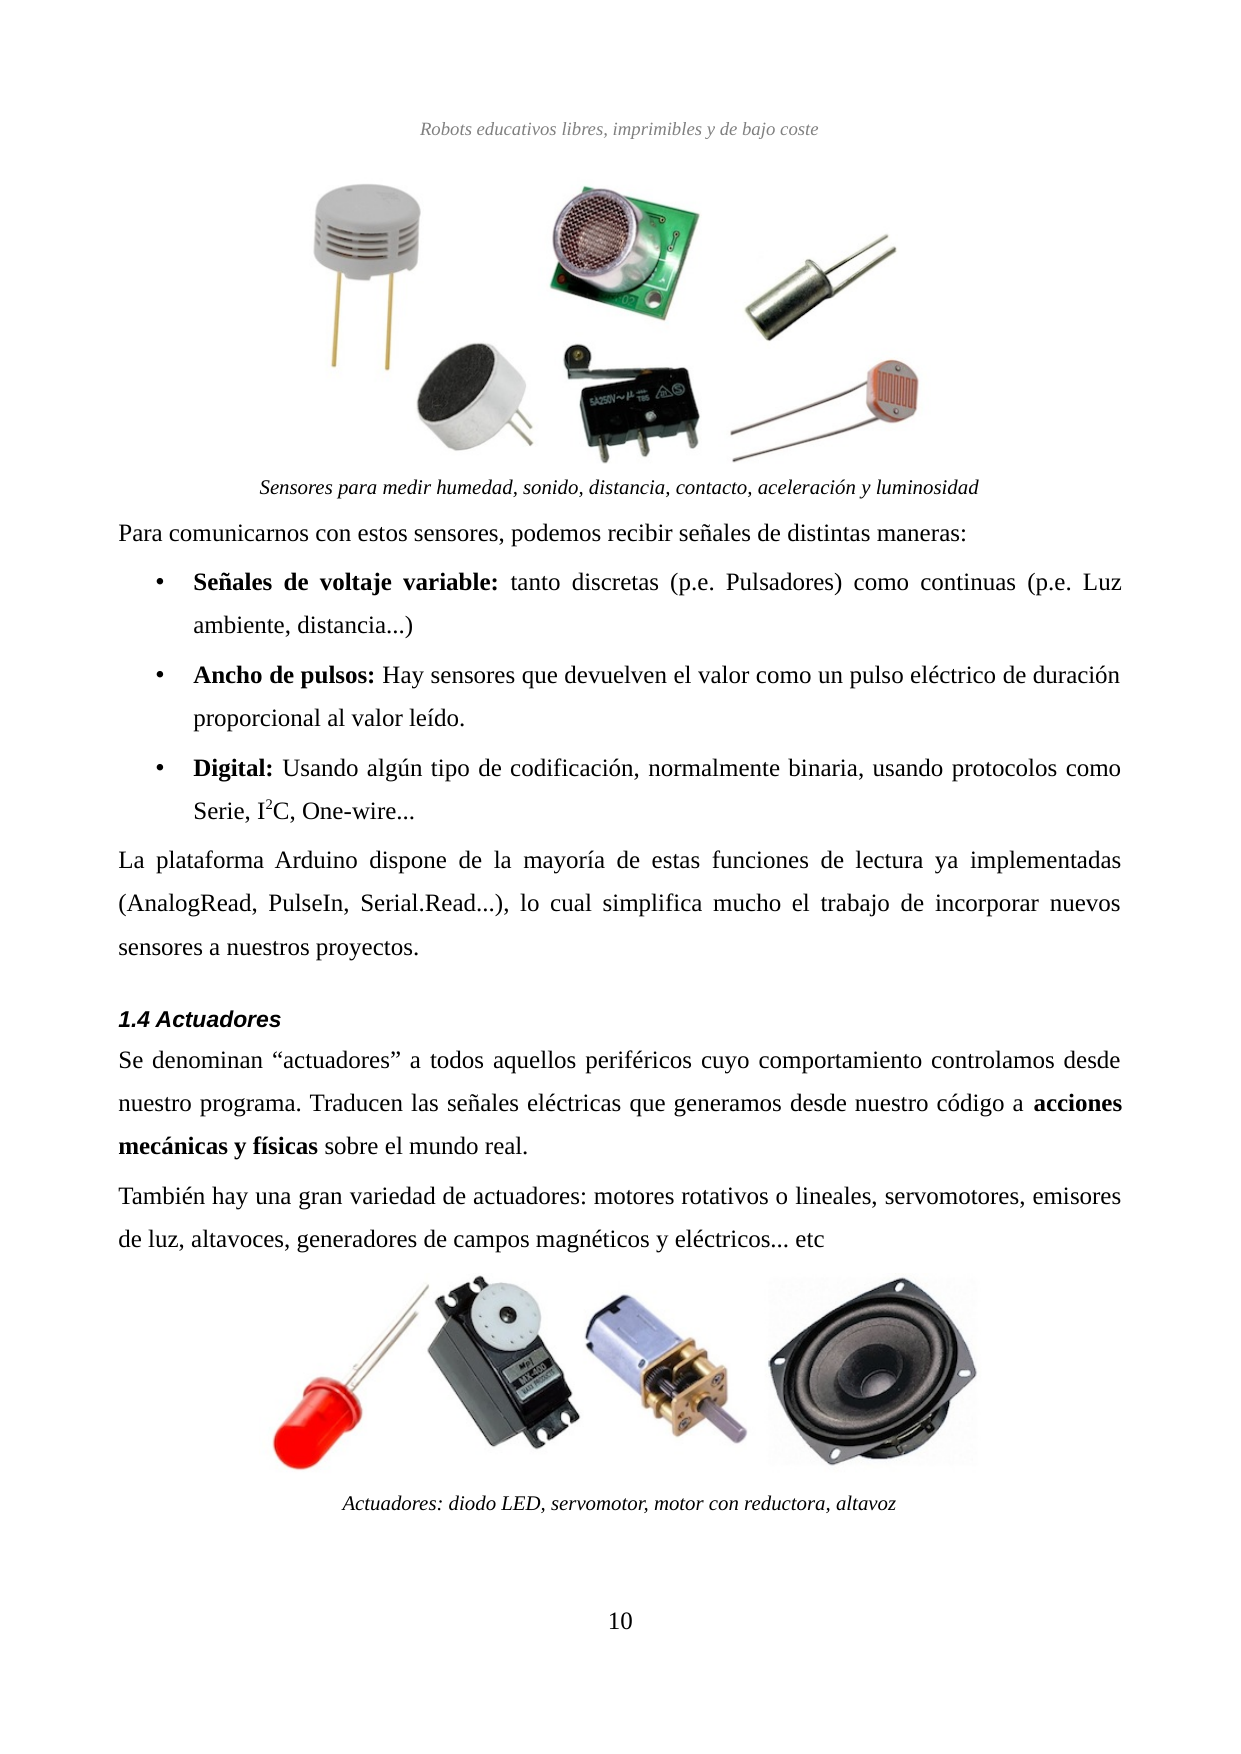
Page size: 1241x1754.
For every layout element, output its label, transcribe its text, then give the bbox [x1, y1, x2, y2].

text La plataforma Arduino dispone de la mayoría de estas funciones de lectura ya implementadas (AnalogRead, PulseIn, Serial.Read...), lo cual simplifica mucho el trabajo de incorporar nuevos sensores a nuestros proyectos. [118, 845, 1122, 960]
text Para comunicarnos con estos sensores, podemos recibir señales de distintas maneras: [118, 518, 1122, 546]
picture [293, 169, 947, 464]
text Actuadores: diodo LED, servomotor, motor con reductora, altavoz [118, 1274, 1122, 1515]
list Señales de voltaje variable: tanto discretas (p.e. Pulsadores) como continuas (p.e. Luz ambiente, distancia...) [156, 567, 1122, 639]
text También hay una gran variedad de actuadores: motores rotativos o lineales, servomotores, emisores de luz, altavoces, generadores de campos magnéticos y eléctricos... etc [118, 1181, 1122, 1253]
text Se denominan “actuadores” a todos aquellos periféricos cuyo comportamiento controlamos desde nuestro programa. Traducen las señales eléctricas que generamos desde nuestro código a acciones mecánicas y físicas sobre el mundo real. [118, 1045, 1122, 1160]
subtitle 1.4 Actuadores [118, 1006, 1122, 1033]
list Digital: Usando algún tipo de codificación, normalmente binaria, usando protocolos como Serie, I2C, One-wire... [156, 753, 1122, 824]
picture [258, 1273, 982, 1479]
text Sensores para medir humedad, sonido, distancia, contacto, aceleración y luminosidad [118, 169, 1122, 499]
list Ancho de pulsos: Hay sensores que devuelven el valor como un pulso eléctrico de duración proporcional al valor leído. [156, 660, 1122, 732]
